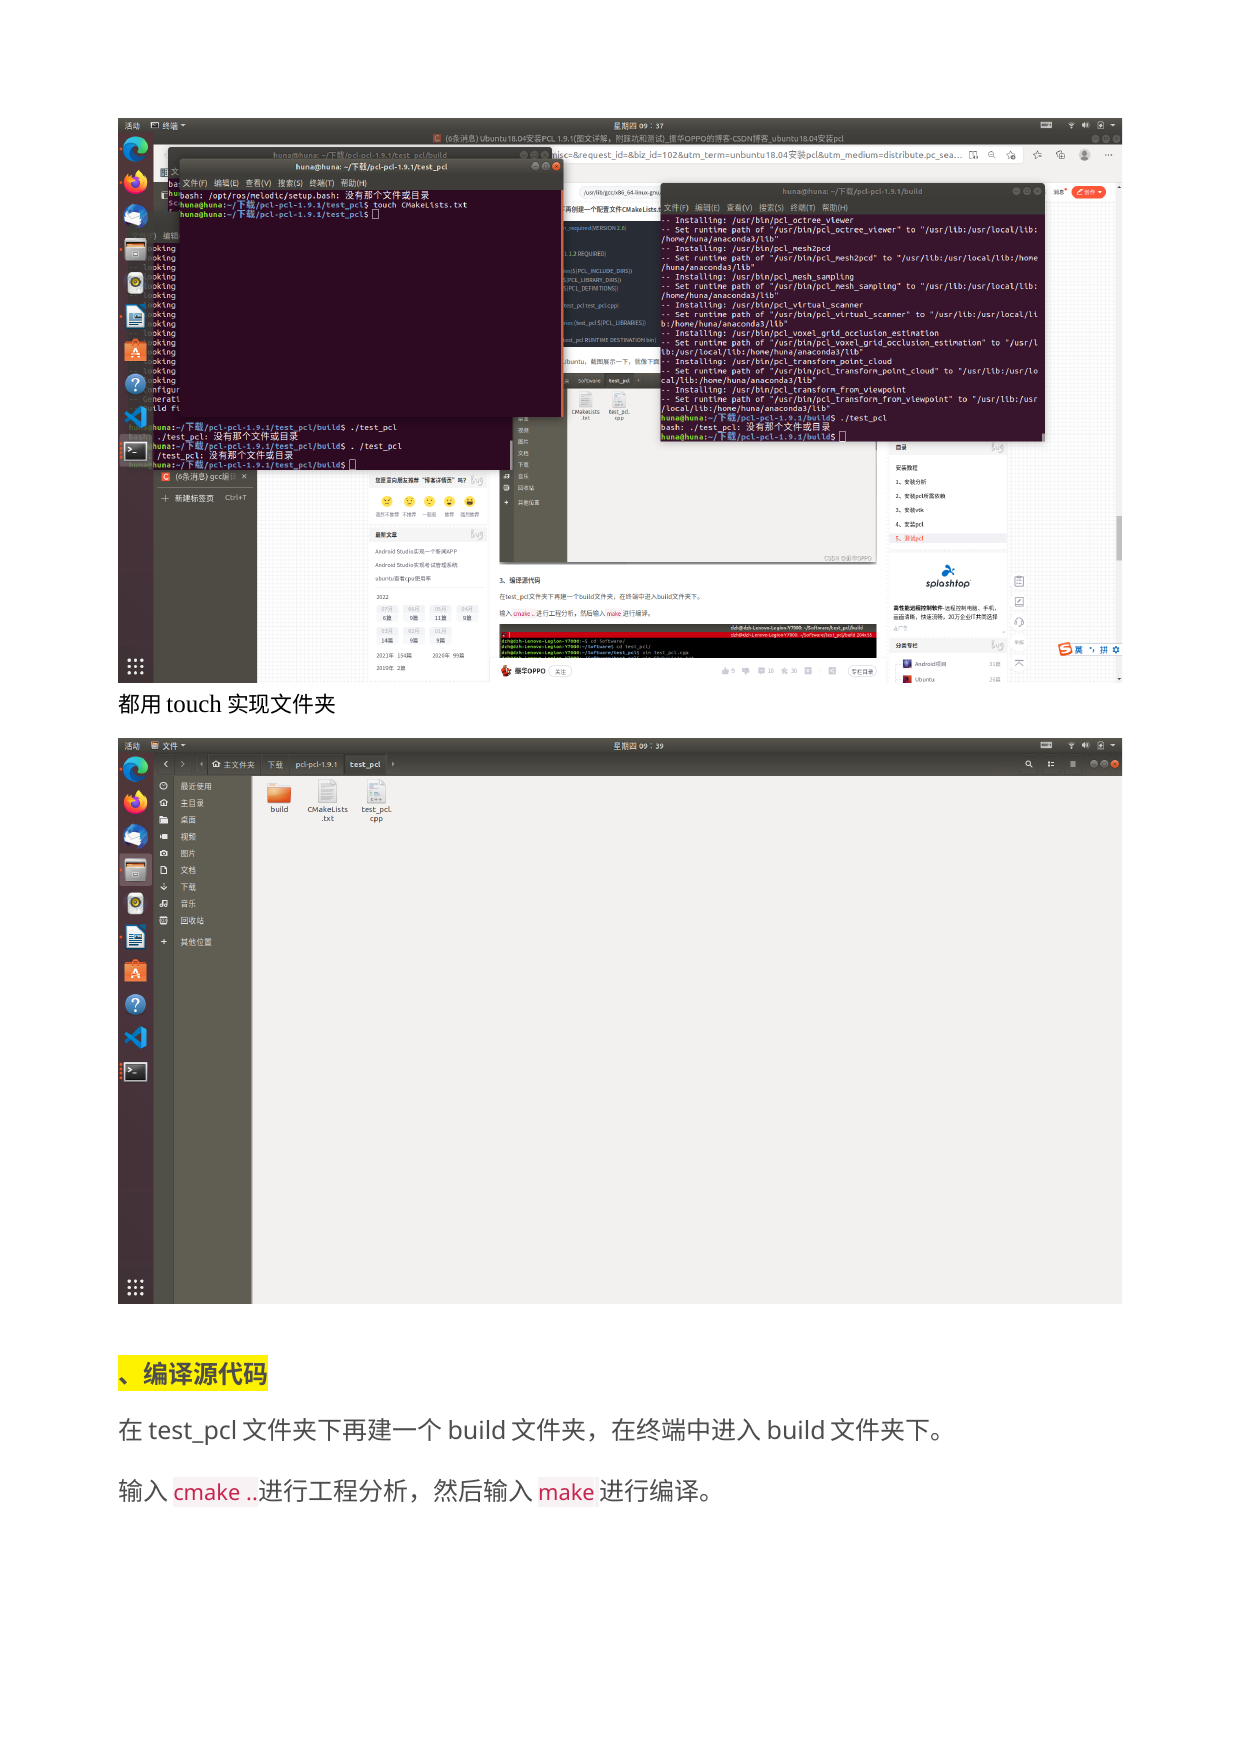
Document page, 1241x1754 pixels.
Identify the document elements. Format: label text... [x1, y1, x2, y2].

text 都用touch实现文件夹 [118, 683, 1122, 719]
picture [118, 118, 1123, 683]
text 输入cmake ..进行工程分析，然后输入make进行编译。 [118, 1471, 1122, 1508]
text 、编译源代码 [118, 1355, 1122, 1391]
text 在test_pcl文件夹下再建一个build文件夹，在终端中进入build文件夹下。 [118, 1406, 1122, 1446]
picture [118, 738, 1123, 1304]
